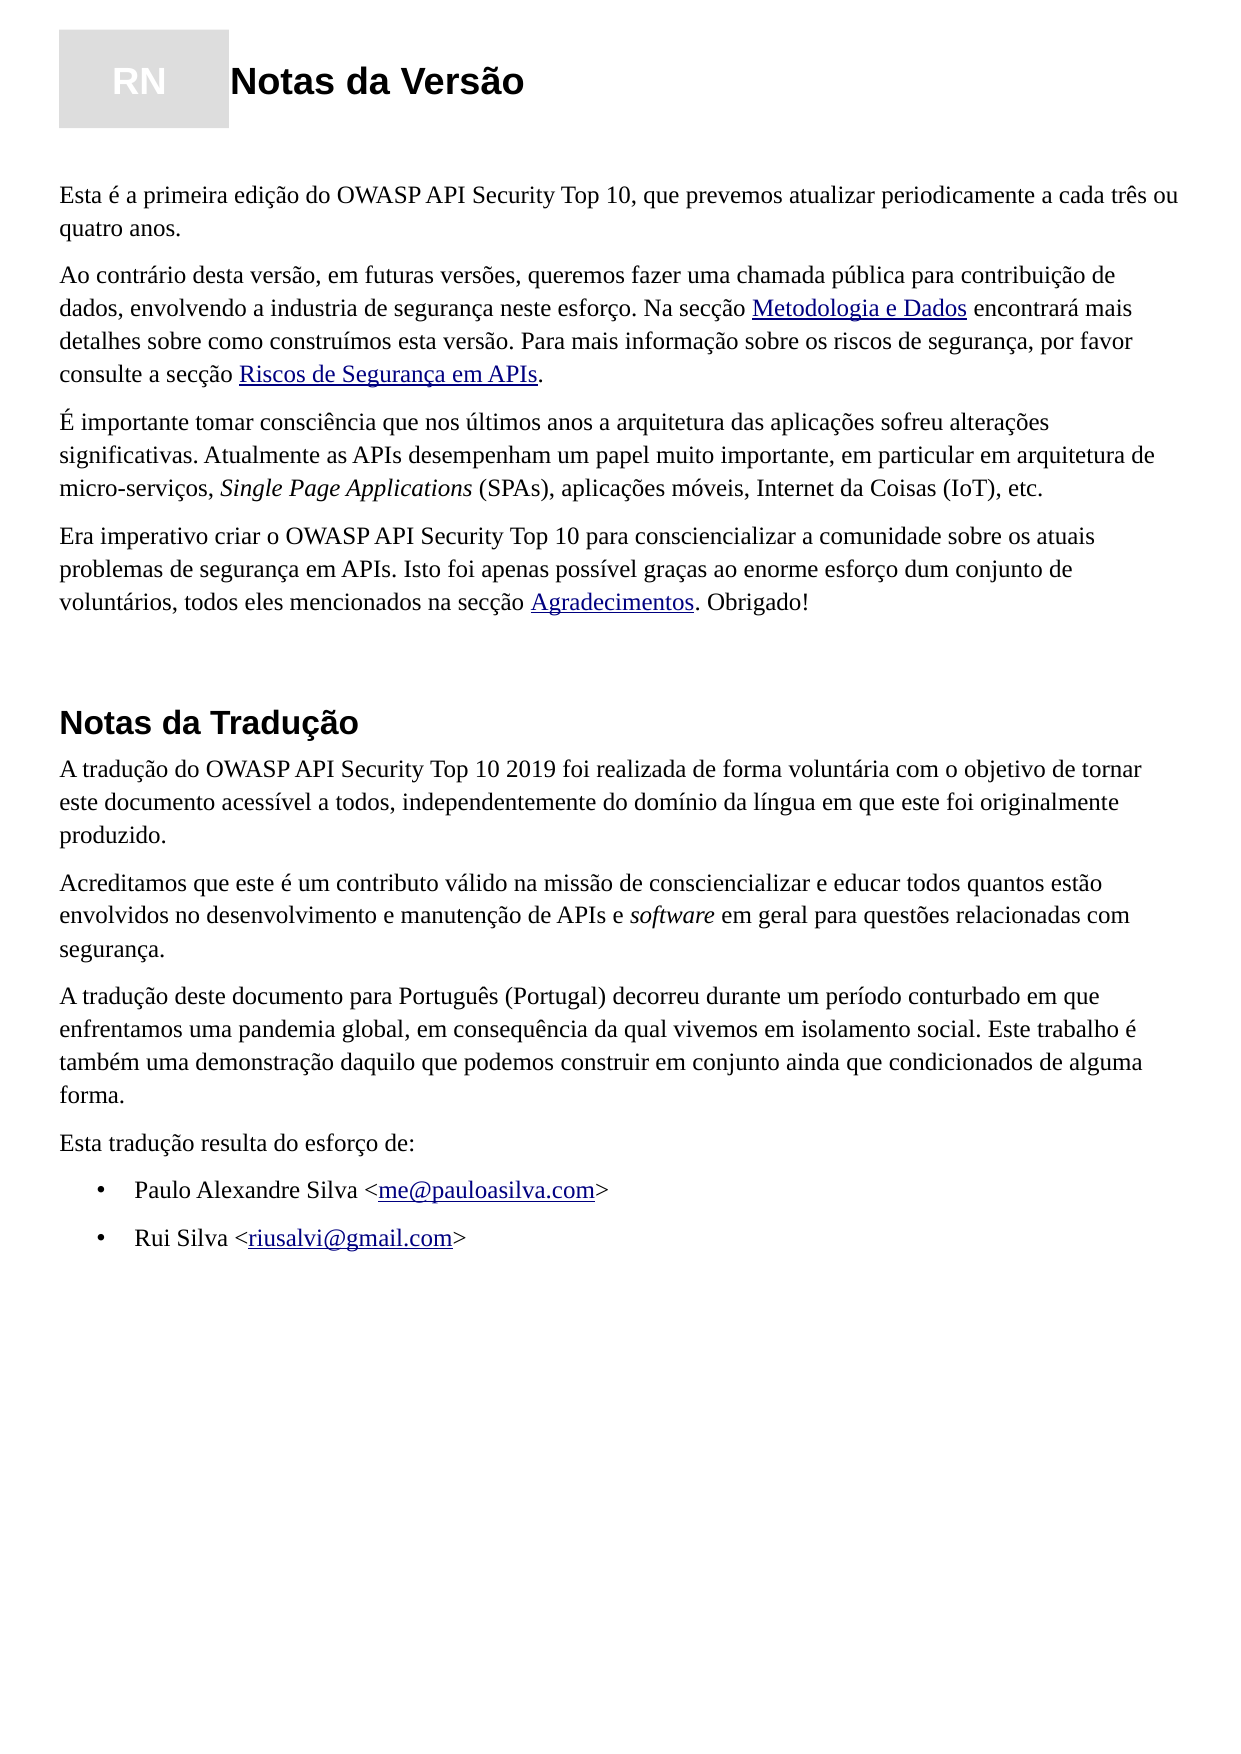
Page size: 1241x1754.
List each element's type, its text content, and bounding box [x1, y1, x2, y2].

text A tradução deste documento para Português (Portugal) decorreu durante um período conturbado em que enfrentamos uma pandemia global, em consequência da qual vivemos em isolamento social. Este trabalho é também uma demonstração daquilo que podemos construir em conjunto ainda que condicionados de alguma forma. [59, 981, 1181, 1109]
text Esta tradução resulta do esforço de: [59, 1128, 1181, 1157]
list Paulo Alexandre Silva <me@pauloasilva.com> [97, 1176, 1181, 1204]
list Rui Silva <riusalvi@gmail.com> [97, 1223, 1181, 1252]
text Esta é a primeira edição do OWASP API Security Top 10, que prevemos atualizar periodicamente a cada três ou quatro anos. [59, 180, 1181, 242]
text Era imperativo criar o OWASP API Security Top 10 para consciencializar a comunidade sobre os atuais problemas de segurança em APIs. Isto foi apenas possível graças ao enorme esforço dum conjunto de voluntários, todos eles mencionados na secção Agradecimentos. Obrigado! [59, 521, 1181, 616]
subtitle Notas da Tradução [59, 703, 1181, 741]
text Ao contrário desta versão, em futuras versões, queremos fazer uma chamada pública para contribuição de dados, envolvendo a industria de segurança neste esforço. Na secção Metodologia e Dados encontrará mais detalhes sobre como construímos esta versão. Para mais informação sobre os riscos de segurança, por favor consulte a secção Riscos de Segurança em APIs. [59, 260, 1181, 388]
text A tradução do OWASP API Security Top 10 2019 foi realizada de forma voluntária com o objetivo de tornar este documento acessível a todos, independentemente do domínio da língua em que este foi originalmente produzido. [59, 754, 1181, 849]
text Acreditamos que este é um contributo válido na missão de consciencializar e educar todos quantos estão envolvidos no desenvolvimento e manutenção de APIs e software em geral para questões relacionadas com segurança. [59, 868, 1181, 962]
text É importante tomar consciência que nos últimos anos a arquitetura das aplicações sofreu alterações significativas. Atualmente as APIs desempenham um papel muito importante, em particular em arquitetura de micro-serviços, Single Page Applications (SPAs), aplicações móveis, Internet da Coisas (IoT), etc. [59, 407, 1181, 502]
